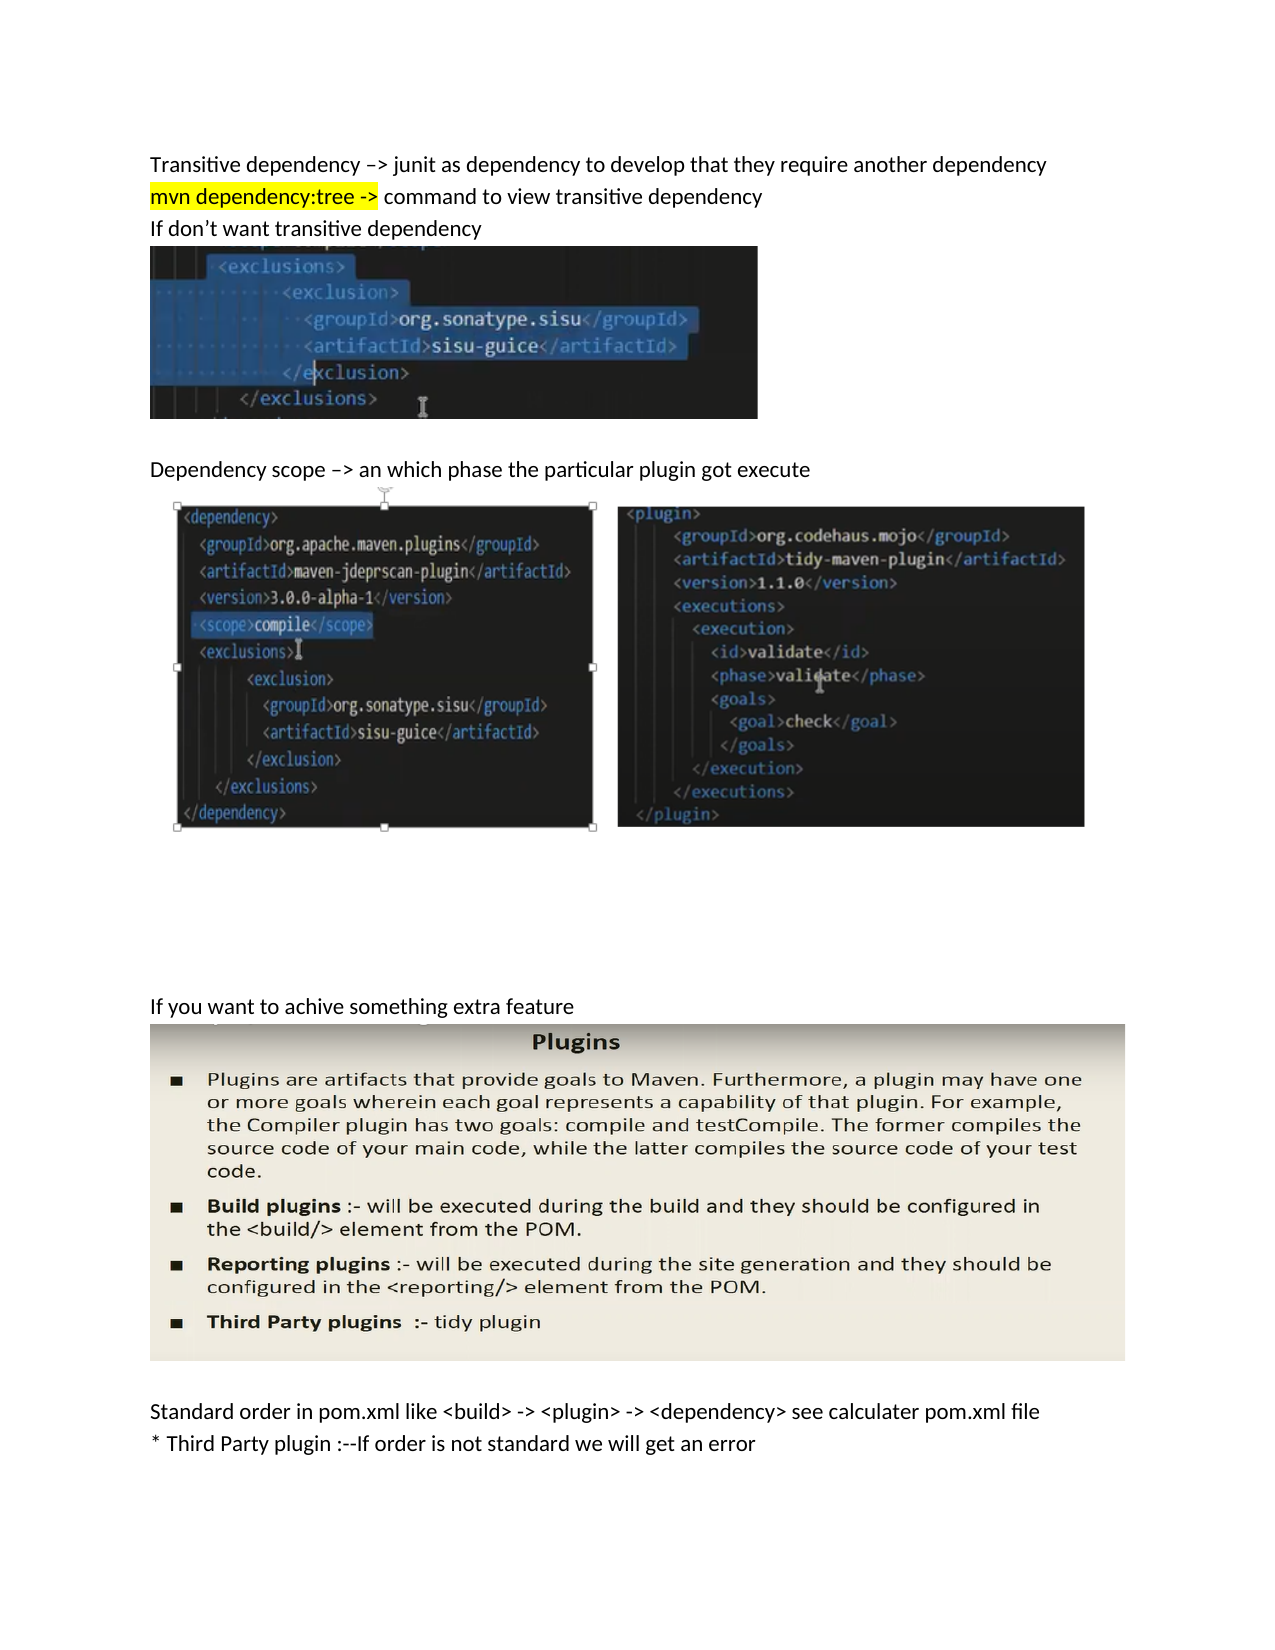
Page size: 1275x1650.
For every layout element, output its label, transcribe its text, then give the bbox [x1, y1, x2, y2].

text mvn dependency:tree -> command to view transitive dependency [150, 182, 1125, 210]
text Standard order in pom.xml like <build> -> <plugin> -> <dependency> see calculater pom.xml file [150, 1397, 1125, 1425]
text Dependency scope –> an which phase the particular plugin got execute [150, 455, 1125, 483]
text Transitive dependency –> junit as dependency to develop that they require another dependency [150, 150, 1125, 178]
text * Third Party plugin :--If order is not standard we will get an error [150, 1429, 1125, 1457]
text If you want to achive something extra feature [150, 992, 1125, 1020]
text If don’t want transitive dependency [150, 214, 1125, 242]
